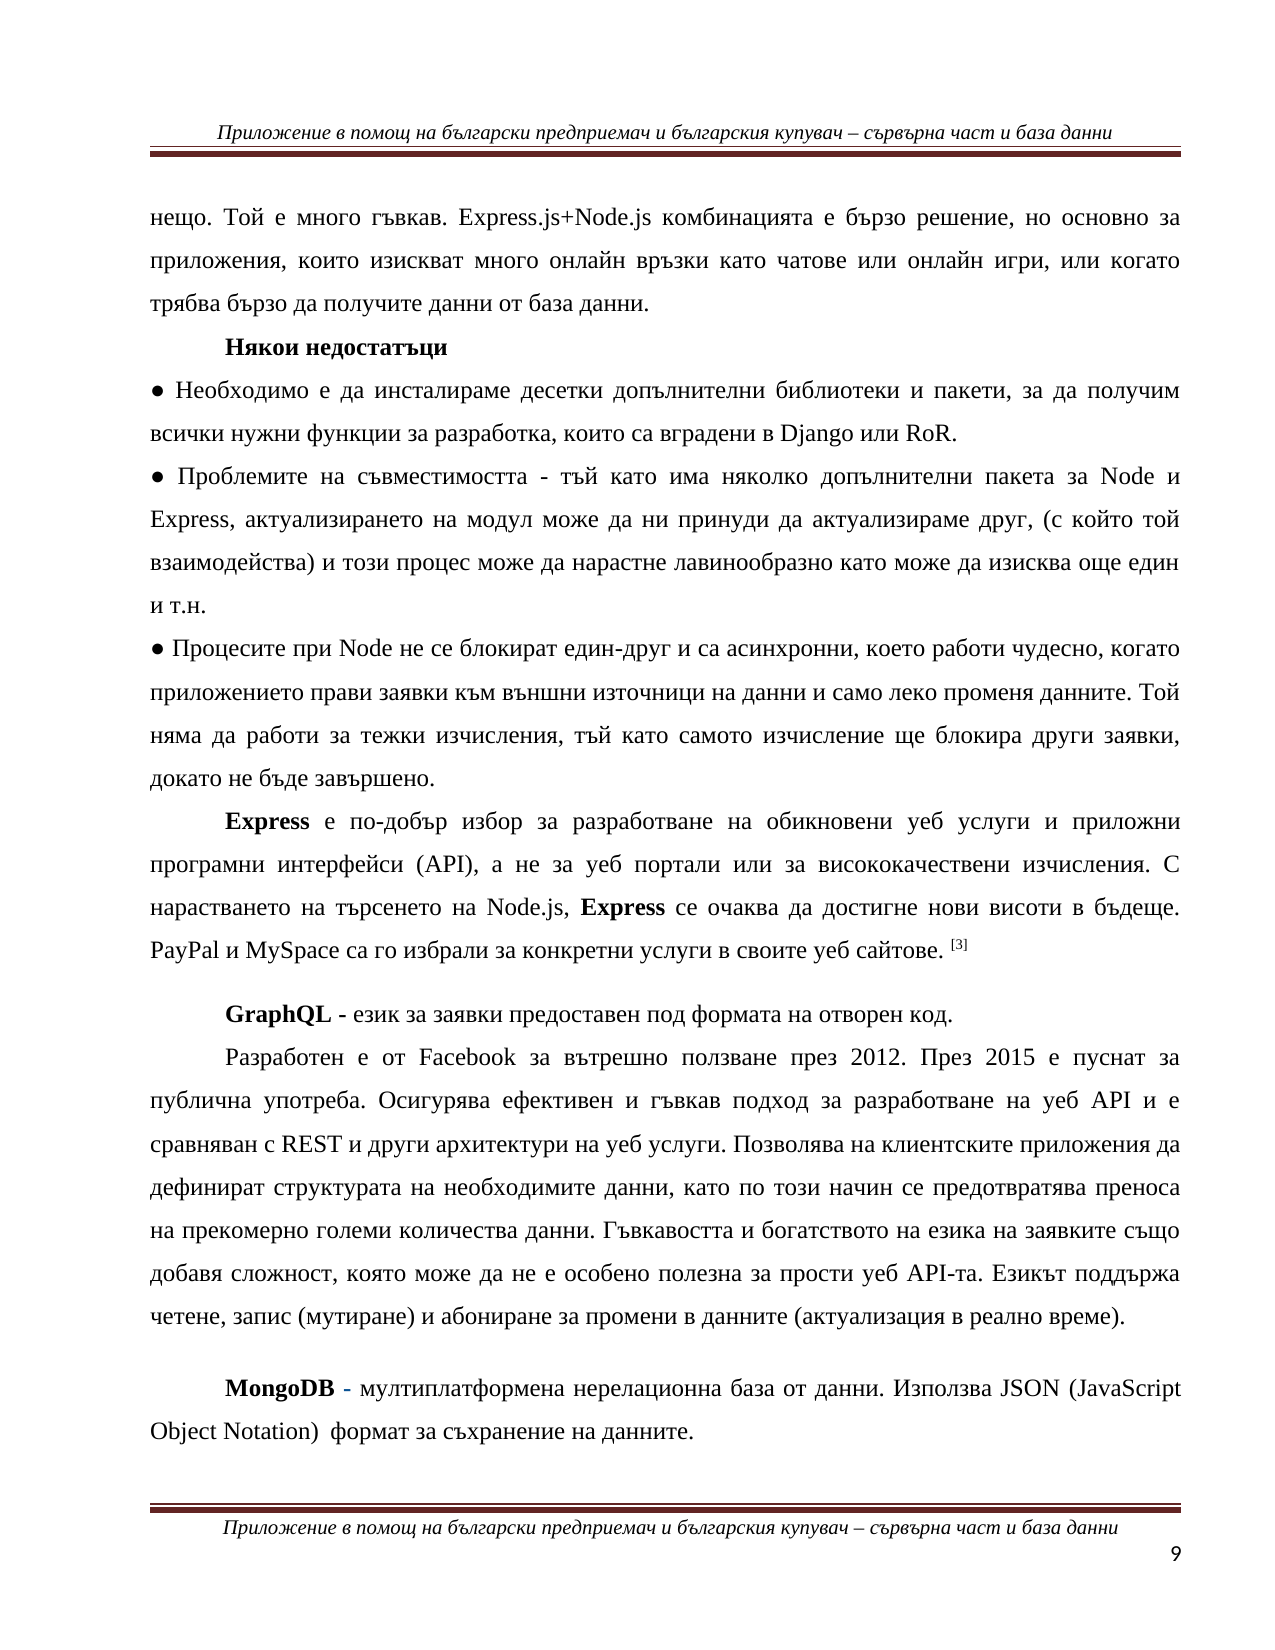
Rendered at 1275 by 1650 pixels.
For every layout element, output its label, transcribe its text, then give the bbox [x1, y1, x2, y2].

text ● Проблемите на съвместимостта - тъй като има няколко допълнителни пакета за Node и Express, актуализирането на модул може да ни принуди да актуализираме друг, (с който той взаимодейства) и този процес може да нарастне лавинообразно като може да изисква още един и т.н. [150, 461, 1181, 619]
text Express е по-добър избор за разработване на обикновени уеб услуги и приложни програмни интерфейси (API), а не за уеб портали или за висококачествени изчисления. С нарастването на търсенето на Node.js, Express се очаква да достигне нови висоти в бъдеще. PayPal и MySpace са го избрали за конкретни услуги в своите уеб сайтове. [3] [150, 806, 1181, 964]
text GraphQL - език за заявки предоставен под формата на отворен код. [150, 999, 1181, 1028]
text Разработен е от Facebook за вътрешно ползване през 2012. През 2015 е пуснат за публична употреба. Осигурява ефективен и гъвкав подход за разработване на уеб API и е сравняван с REST и други архитектури на уеб услуги. Позволява на клиентските приложения да дефинират структурата на необходимите данни, като по този начин се предотвратява преноса на прекомерно големи количества данни. Гъвкавостта и богатството на езика на заявките също добавя сложност, която може да не е особено полезна за прости уеб API-та. Езикът поддържа четене, запис (мутиране) и абониране за промени в данните (актуализация в реално време). [150, 1042, 1181, 1330]
text ● Процесите при Node не се блокират един-друг и са асинхронни, което работи чудесно, когато приложението прави заявки към външни източници на данни и само леко променя данните. Той няма да работи за тежки изчисления, тъй като самото изчисление ще блокира други заявки, докато не бъде завършено. [150, 633, 1181, 792]
text ● Необходимо е да инсталираме десетки допълнителни библиотеки и пакети, за да получим всички нужни функции за разработка, които са вградени в Django или RoR. [150, 375, 1181, 447]
text нещо. Той е много гъвкав. Express.js+Node.js комбинацията е бързо решение, но основно за приложения, които изискват много онлайн връзки като чатове или онлайн игри, или когато трябва бързо да получите данни от база данни. [150, 202, 1181, 317]
text MongoDB - мултиплатформена нерелационна база от данни. Използва JSON (JavaScript Object Notation) формат за съхранение на данните. [150, 1373, 1181, 1445]
text Някои недостатъци [150, 332, 1181, 360]
